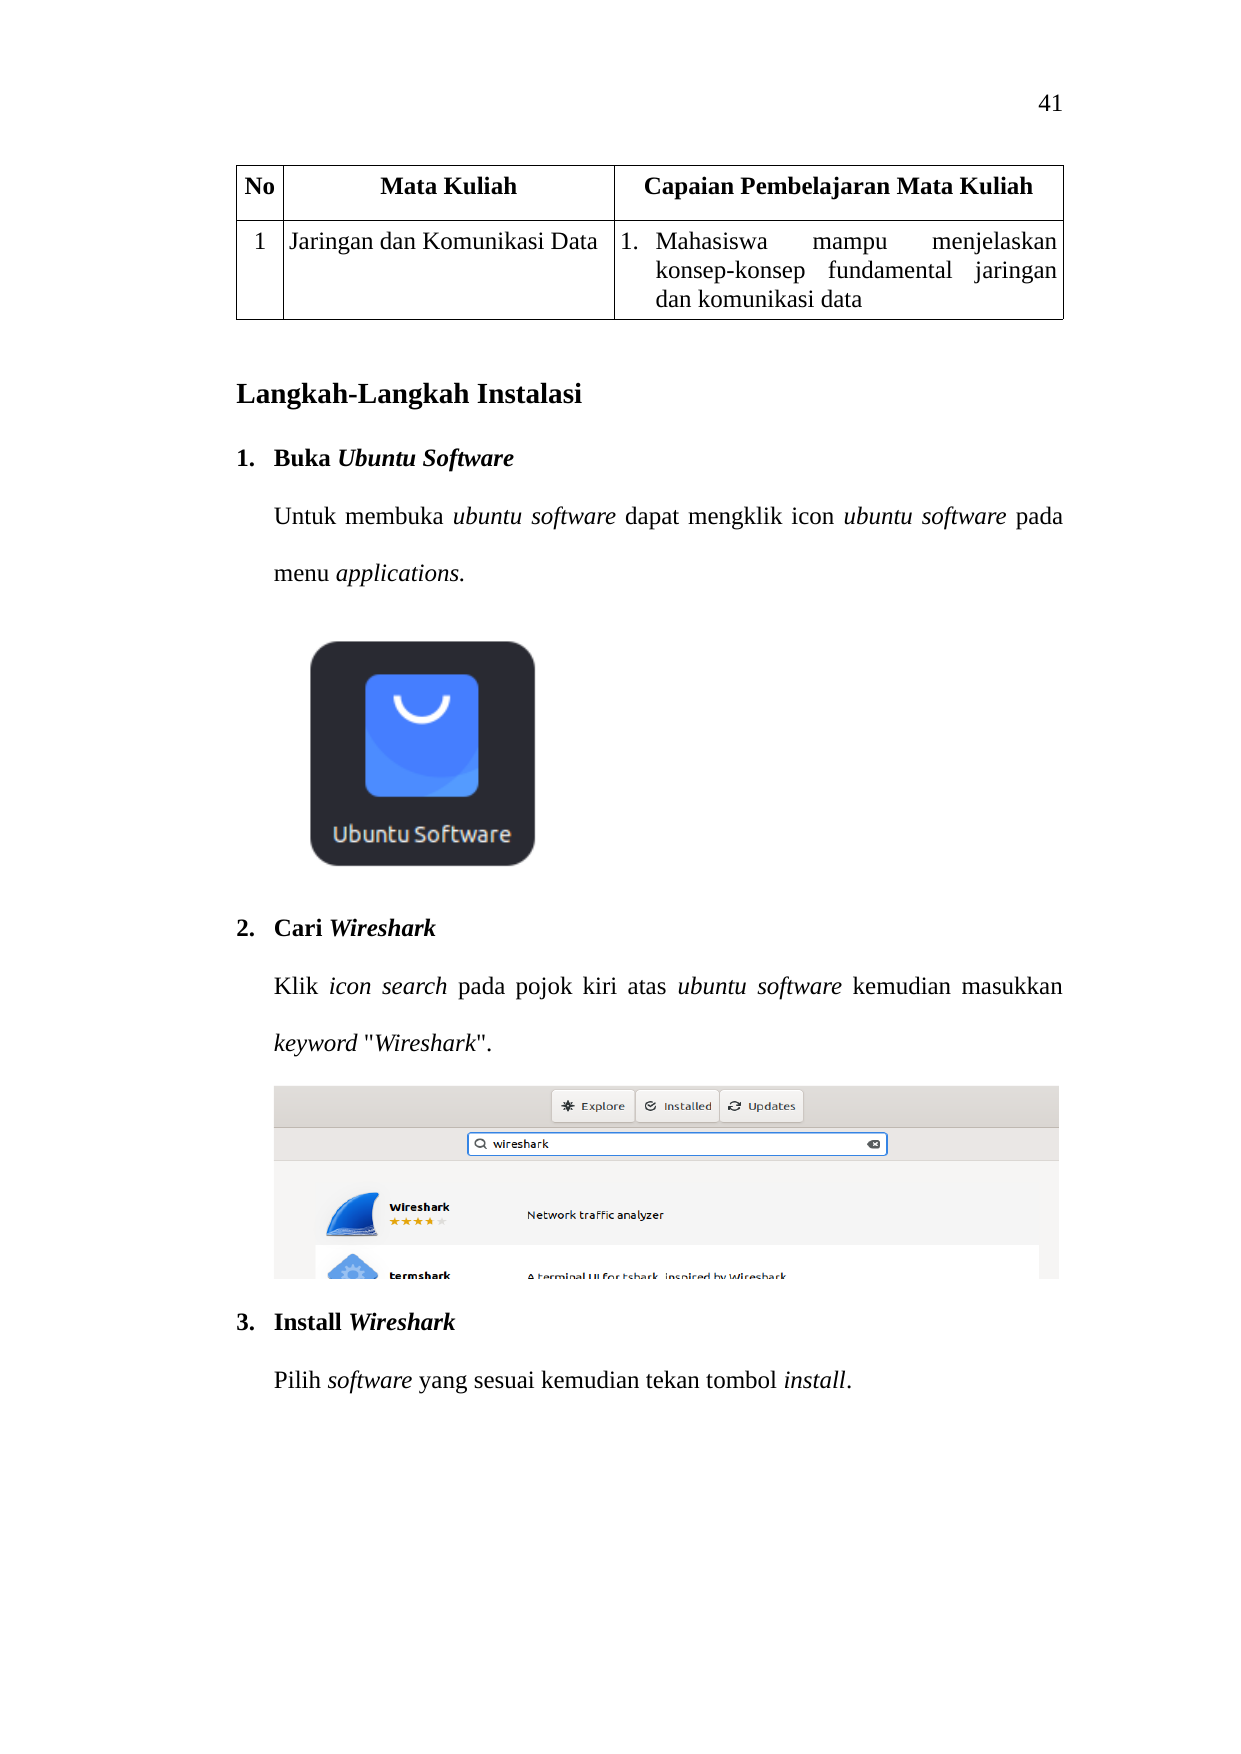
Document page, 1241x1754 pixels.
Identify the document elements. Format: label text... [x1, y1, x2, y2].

text Langkah-Langkah Instalasi [236, 376, 1063, 410]
table_cell Mahasiswa mampu menjelaskan konsep-konsep fundamental jaringan dan komunikasi data [615, 221, 1063, 318]
table_header Mata Kuliah [284, 166, 614, 220]
list Untuk membuka ubuntu software dapat mengklik icon ubuntu software pada menu applications. [236, 501, 1063, 587]
picture [273, 615, 576, 885]
list Install Wireshark [236, 1307, 1063, 1336]
table_cell Jaringan dan Komunikasi Data [284, 221, 614, 318]
list Pilih software yang sesuai kemudian tekan tombol install. [236, 1365, 1063, 1393]
list Klik icon search pada pojok kiri atas ubuntu software kemudian masukkan keyword "Wireshark". [236, 971, 1063, 1057]
list Buka Ubuntu Software [236, 443, 1063, 472]
table_header No [237, 166, 283, 220]
list Cari Wireshark [236, 913, 1063, 942]
table_cell 1 [237, 221, 283, 318]
table_header Capaian Pembelajaran Mata Kuliah [615, 166, 1063, 220]
